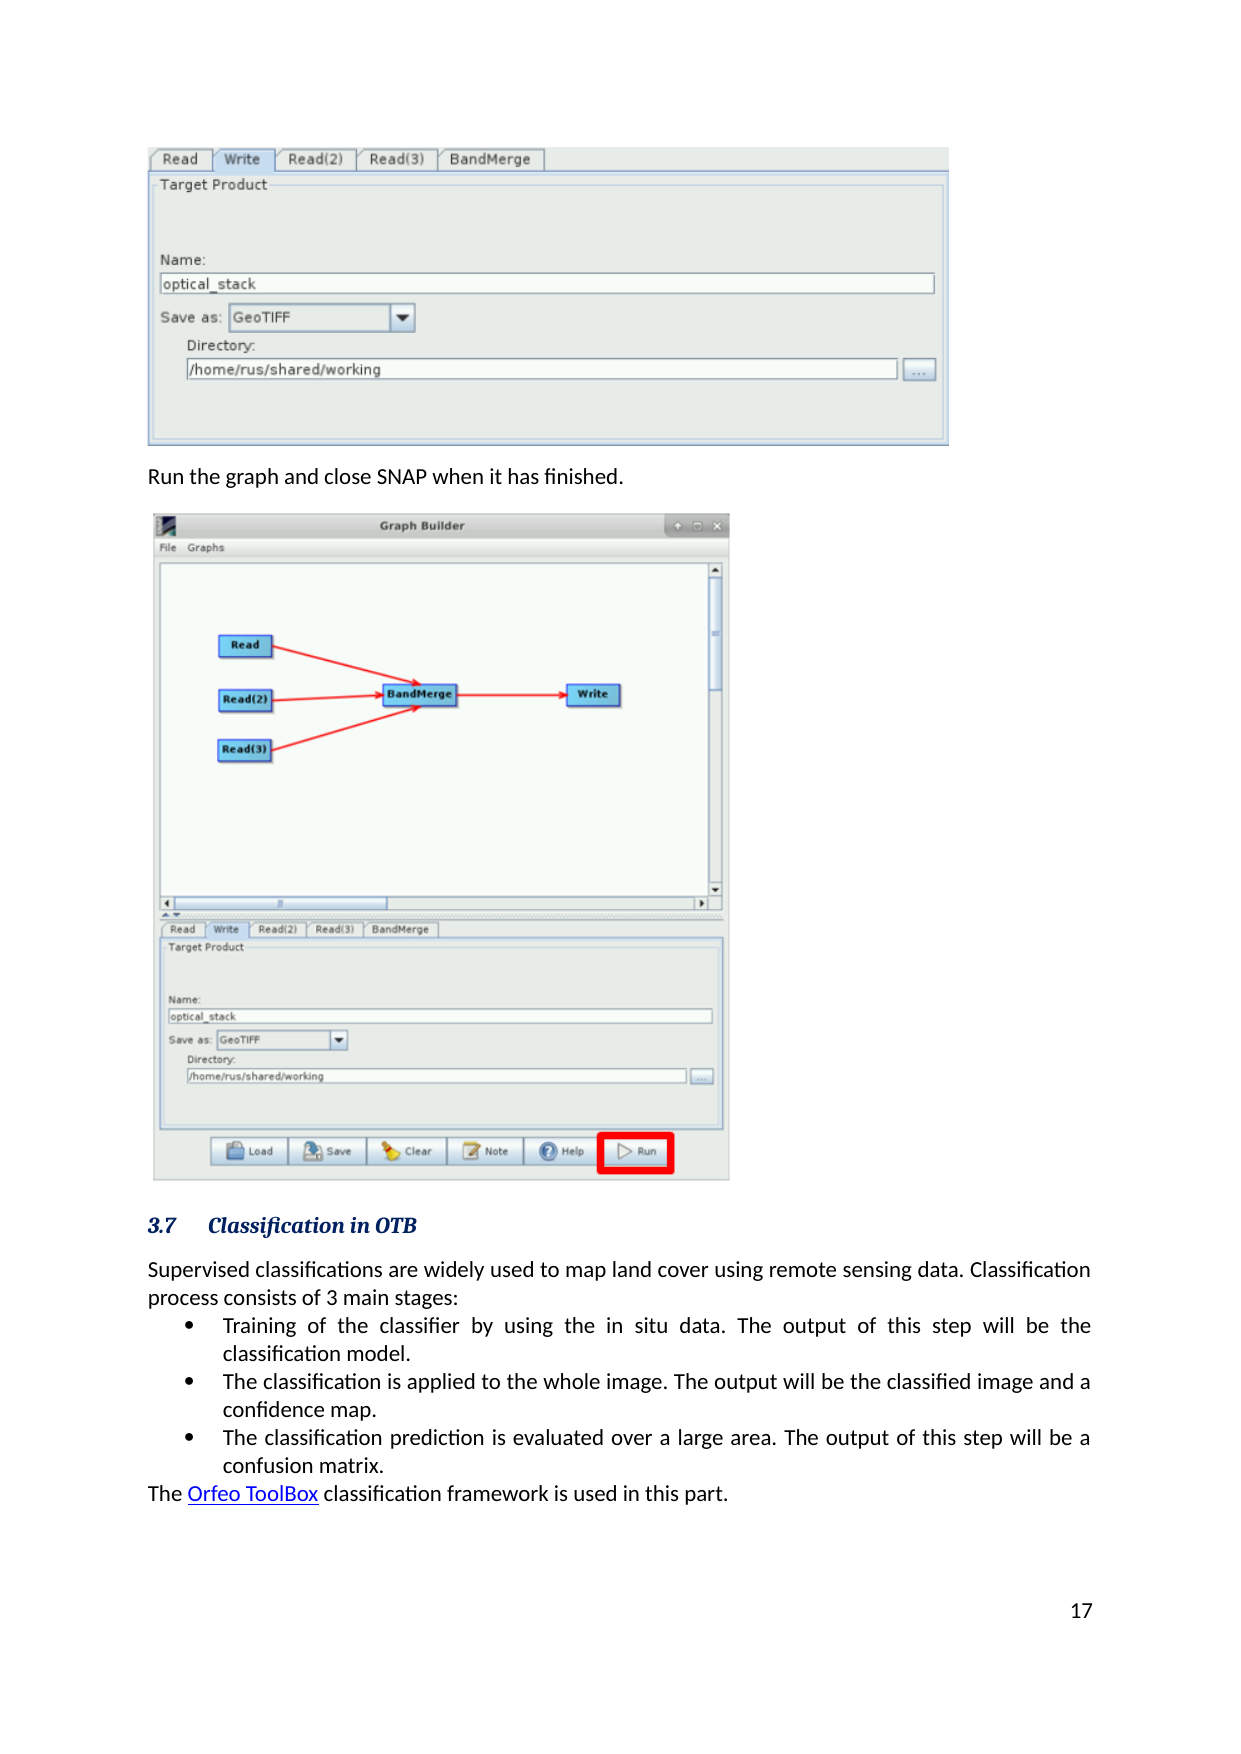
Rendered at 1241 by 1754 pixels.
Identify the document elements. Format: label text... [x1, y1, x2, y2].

list Training of the classifier by using the in situ data. The output of this step will be the classification model. [185, 1311, 1093, 1367]
list The classification prediction is evaluated over a large area. The output of this step will be a confusion matrix. [185, 1423, 1093, 1479]
text Supervised classifications are widely used to map land cover using remote sensing data. Classification process consists of 3 main stages: [148, 1255, 1093, 1311]
subtitle Classification in OTB [148, 1213, 1093, 1239]
picture [147, 506, 735, 1187]
text Run the graph and close SNAP when it has finished. [148, 462, 1093, 490]
text The Orfeo ToolBox classification framework is used in this part. [148, 1479, 1093, 1508]
picture [147, 147, 949, 446]
list The classification is applied to the whole image. The output will be the classified image and a confidence map. [185, 1367, 1093, 1423]
